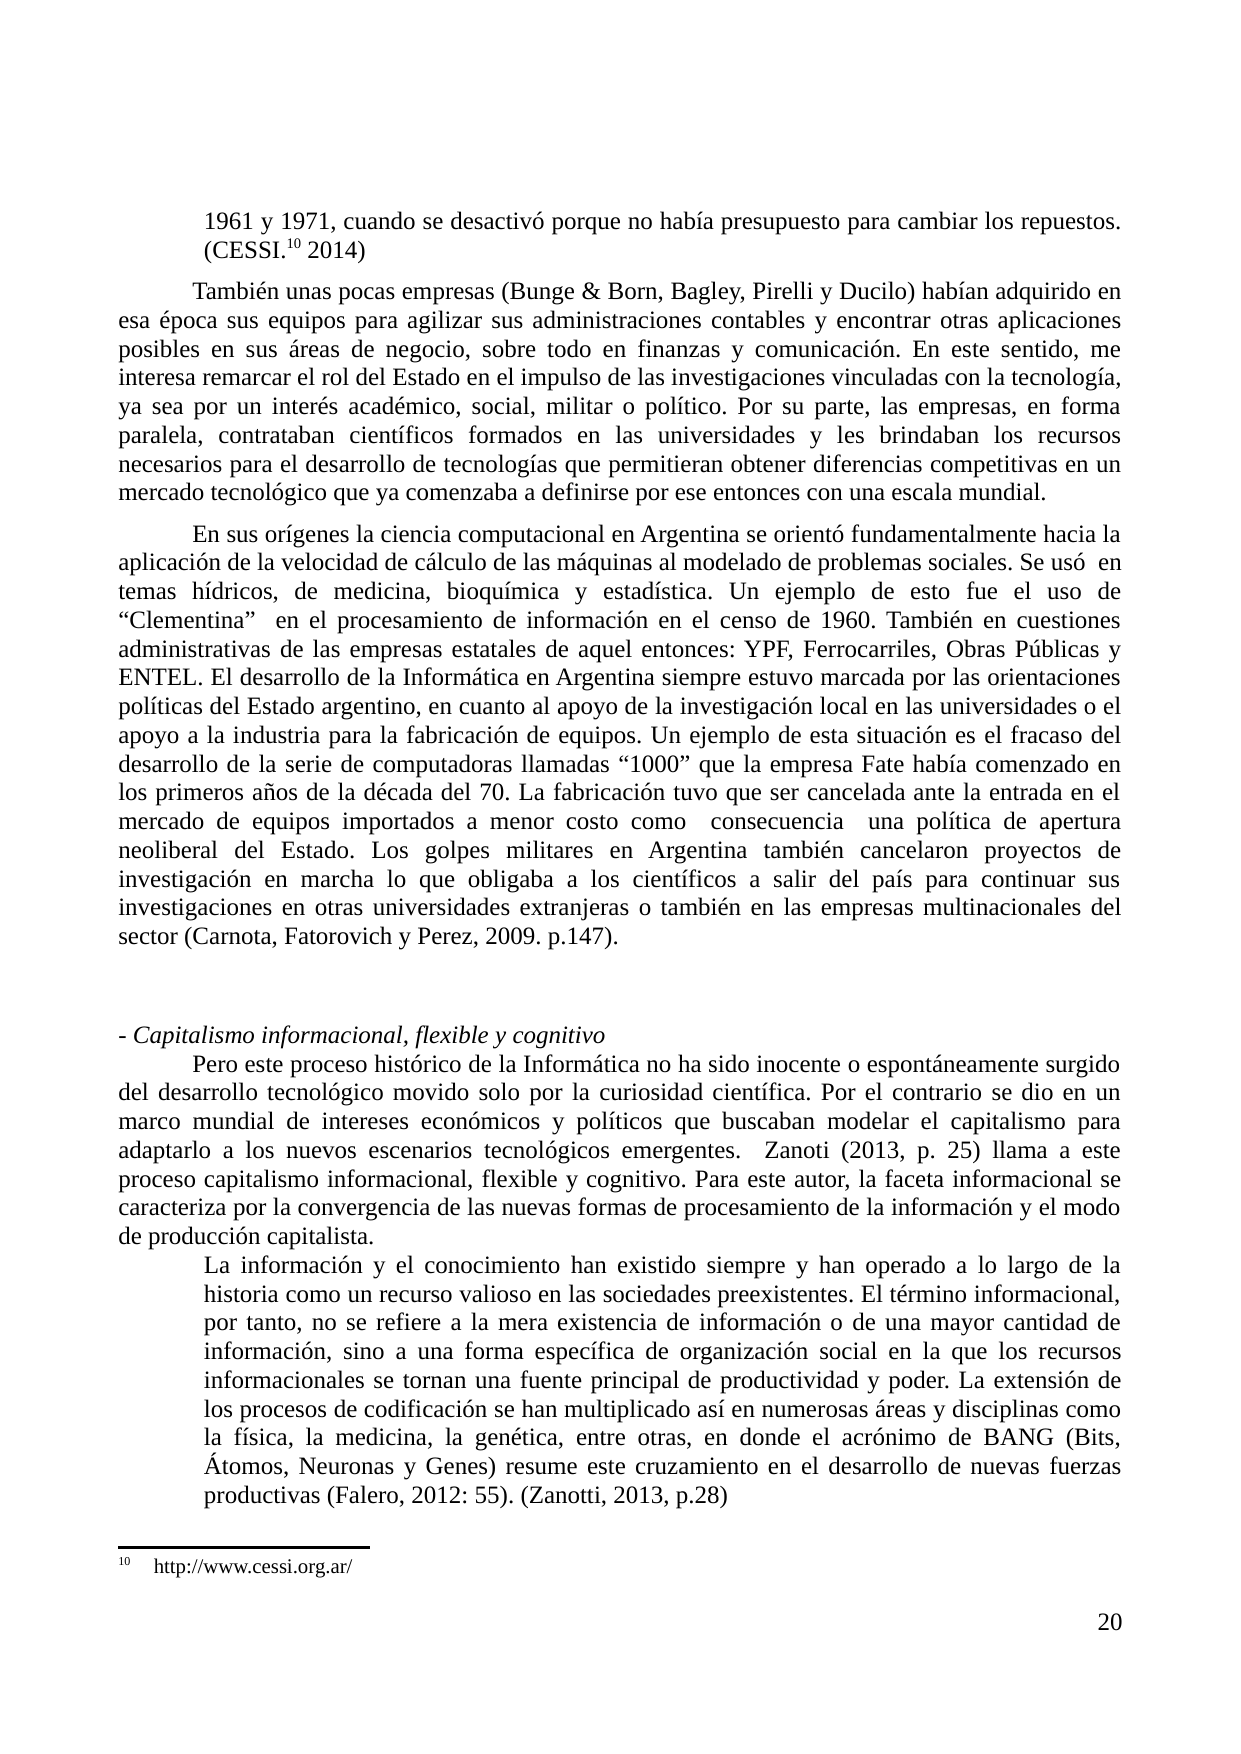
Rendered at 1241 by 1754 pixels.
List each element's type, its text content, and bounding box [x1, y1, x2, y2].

subtitle - Capitalismo informacional, flexible y cognitivo [118, 1020, 1122, 1049]
text Pero este proceso histórico de la Informática no ha sido inocente o espontáneamente surgido del desarrollo tecnológico movido solo por la curiosidad científica. Por el contrario se dio en un marco mundial de intereses económicos y políticos que buscaban modelar el capitalismo para adaptarlo a los nuevos escenarios tecnológicos emergentes. Zanoti (2013, p. 25) llama a este proceso capitalismo informacional, flexible y cognitivo. Para este autor, la faceta informacional se caracteriza por la convergencia de las nuevas formas de procesamiento de la información y el modo de producción capitalista. [118, 1049, 1122, 1250]
text También unas pocas empresas (Bunge & Born, Bagley, Pirelli y Ducilo) habían adquirido en esa época sus equipos para agilizar sus administraciones contables y encontrar otras aplicaciones posibles en sus áreas de negocio, sobre todo en finanzas y comunicación. En este sentido, me interesa remarcar el rol del Estado en el impulso de las investigaciones vinculadas con la tecnología, ya sea por un interés académico, social, militar o político. Por su parte, las empresas, en forma paralela, contrataban científicos formados en las universidades y les brindaban los recursos necesarios para el desarrollo de tecnologías que permitieran obtener diferencias competitivas en un mercado tecnológico que ya comenzaba a definirse por ese entonces con una escala mundial. [118, 276, 1122, 506]
text http://www.cessi.org.ar/ [118, 1553, 1122, 1578]
text 1961 y 1971, cuando se desactivó porque no había presupuesto para cambiar los repuestos. (CESSI. 2014) [204, 206, 1122, 264]
text En sus orígenes la ciencia computacional en Argentina se orientó fundamentalmente hacia la aplicación de la velocidad de cálculo de las máquinas al modelado de problemas sociales. Se usó en temas hídricos, de medicina, bioquímica y estadística. Un ejemplo de esto fue el uso de “Clementina” en el procesamiento de información en el censo de 1960. También en cuestiones administrativas de las empresas estatales de aquel entonces: YPF, Ferrocarriles, Obras Públicas y ENTEL. El desarrollo de la Informática en Argentina siempre estuvo marcada por las orientaciones políticas del Estado argentino, en cuanto al apoyo de la investigación local en las universidades o el apoyo a la industria para la fabricación de equipos. Un ejemplo de esta situación es el fracaso del desarrollo de la serie de computadoras llamadas “1000” que la empresa Fate había comenzado en los primeros años de la década del 70. La fabricación tuvo que ser cancelada ante la entrada en el mercado de equipos importados a menor costo como consecuencia una política de apertura neoliberal del Estado. Los golpes militares en Argentina también cancelaron proyectos de investigación en marcha lo que obligaba a los científicos a salir del país para continuar sus investigaciones en otras universidades extranjeras o también en las empresas multinacionales del sector (Carnota, Fatorovich y Perez, 2009. p.147). [118, 519, 1122, 950]
text La información y el conocimiento han existido siempre y han operado a lo largo de la historia como un recurso valioso en las sociedades preexistentes. El término informacional, por tanto, no se refiere a la mera existencia de información o de una mayor cantidad de información, sino a una forma específica de organización social en la que los recursos informacionales se tornan una fuente principal de productividad y poder. La extensión de los procesos de codificación se han multiplicado así en numerosas áreas y disciplinas como la física, la medicina, la genética, entre otras, en donde el acrónimo de BANG (Bits, Átomos, Neuronas y Genes) resume este cruzamiento en el desarrollo de nuevas fuerzas productivas (Falero, 2012: 55). (Zanotti, 2013, p.28) [204, 1250, 1122, 1509]
